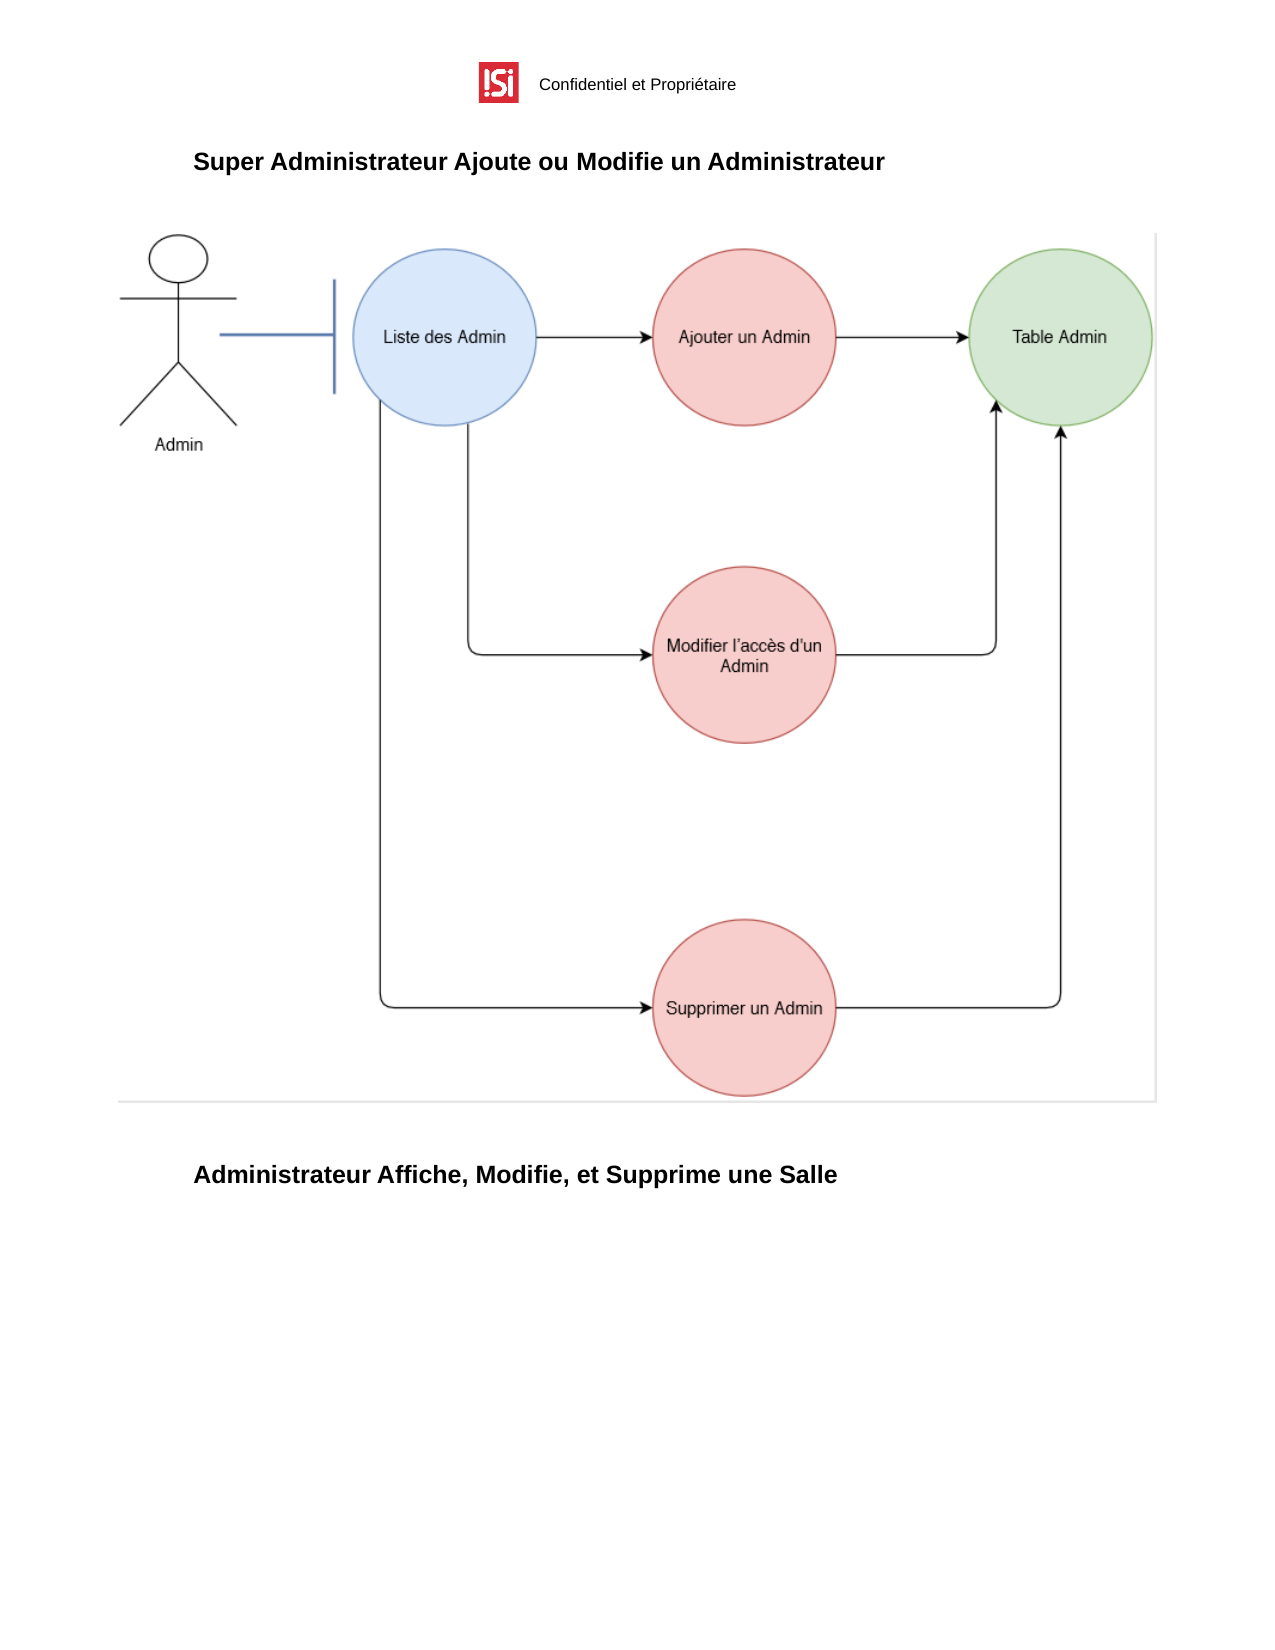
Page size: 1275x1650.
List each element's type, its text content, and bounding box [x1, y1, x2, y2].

subtitle Administrateur Affiche, Modifie, et Supprime une Salle [193, 1160, 1157, 1188]
subtitle Super Administrateur Ajoute ou Modifie un Administrateur [193, 147, 1157, 176]
